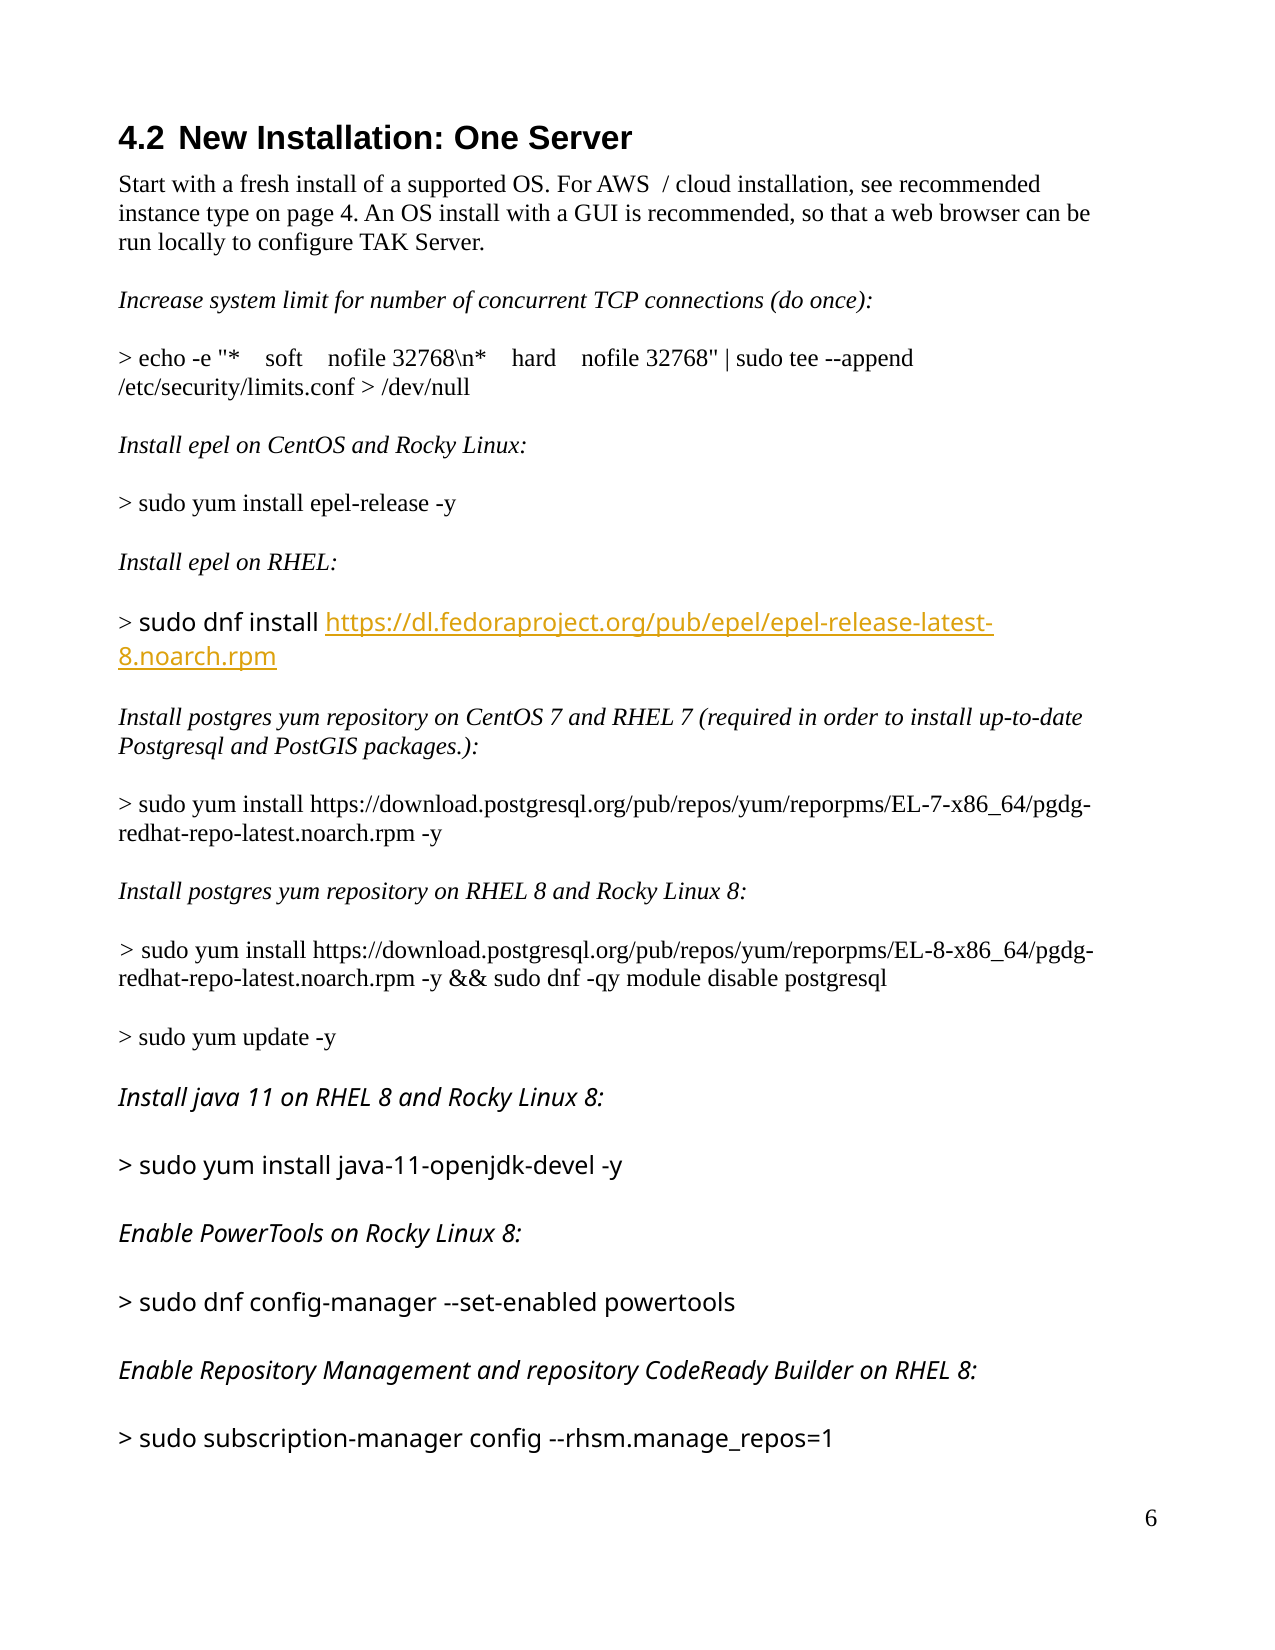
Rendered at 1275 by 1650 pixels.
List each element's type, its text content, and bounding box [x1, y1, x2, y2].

text Install java 11 on RHEL 8 and Rocky Linux 8: [118, 1080, 1098, 1114]
text Start with a fresh install of a supported OS. For AWS / cloud installation, see recommended instance type on page 4. An OS install with a GUI is recommended, so that a web browser can be run locally to configure TAK Server. [118, 169, 1098, 256]
text Install postgres yum repository on CentOS 7 and RHEL 7 (required in order to install up-to-date Postgresql and PostGIS packages.): [118, 702, 1098, 760]
text > sudo dnf config-manager --set-enabled powertools [118, 1284, 1098, 1318]
text > sudo subscription-manager config --rhsm.manage_repos=1 [118, 1421, 1157, 1454]
text Increase system limit for number of concurrent TCP connections (do once): [118, 285, 1098, 314]
text Install postgres yum repository on RHEL 8 and Rocky Linux 8: [118, 876, 1098, 905]
text > sudo dnf install https://dl.fedoraproject.org/pub/epel/epel-release-latest-8.noarch.rpm [118, 605, 1098, 673]
text > sudo yum install java-11-openjdk-devel -y [118, 1148, 1098, 1182]
text Enable PowerTools on Rocky Linux 8: [118, 1216, 1098, 1250]
text > echo -e "* soft nofile 32768\n* hard nofile 32768" | sudo tee --append /etc/security/limits.conf > /dev/null [118, 343, 1098, 401]
text > sudo yum install https://download.postgresql.org/pub/repos/yum/reporpms/EL-7-x86_64/pgdg-redhat-repo-latest.noarch.rpm -y [118, 789, 1098, 847]
text Install epel on RHEL: [118, 547, 1098, 575]
text Enable Repository Management and repository CodeReady Builder on RHEL 8: [118, 1352, 1098, 1386]
text > sudo yum update -y [118, 1022, 1098, 1050]
text Install epel on CentOS and Rocky Linux: [118, 430, 1098, 459]
text > sudo yum install https://download.postgresql.org/pub/repos/yum/reporpms/EL-8-x86_64/pgdg-redhat-repo-latest.noarch.rpm -y && sudo dnf -qy module disable postgresql [118, 935, 1098, 992]
subtitle New Installation: One Server [118, 118, 1157, 157]
text > sudo yum install epel-release -y [118, 488, 1098, 517]
